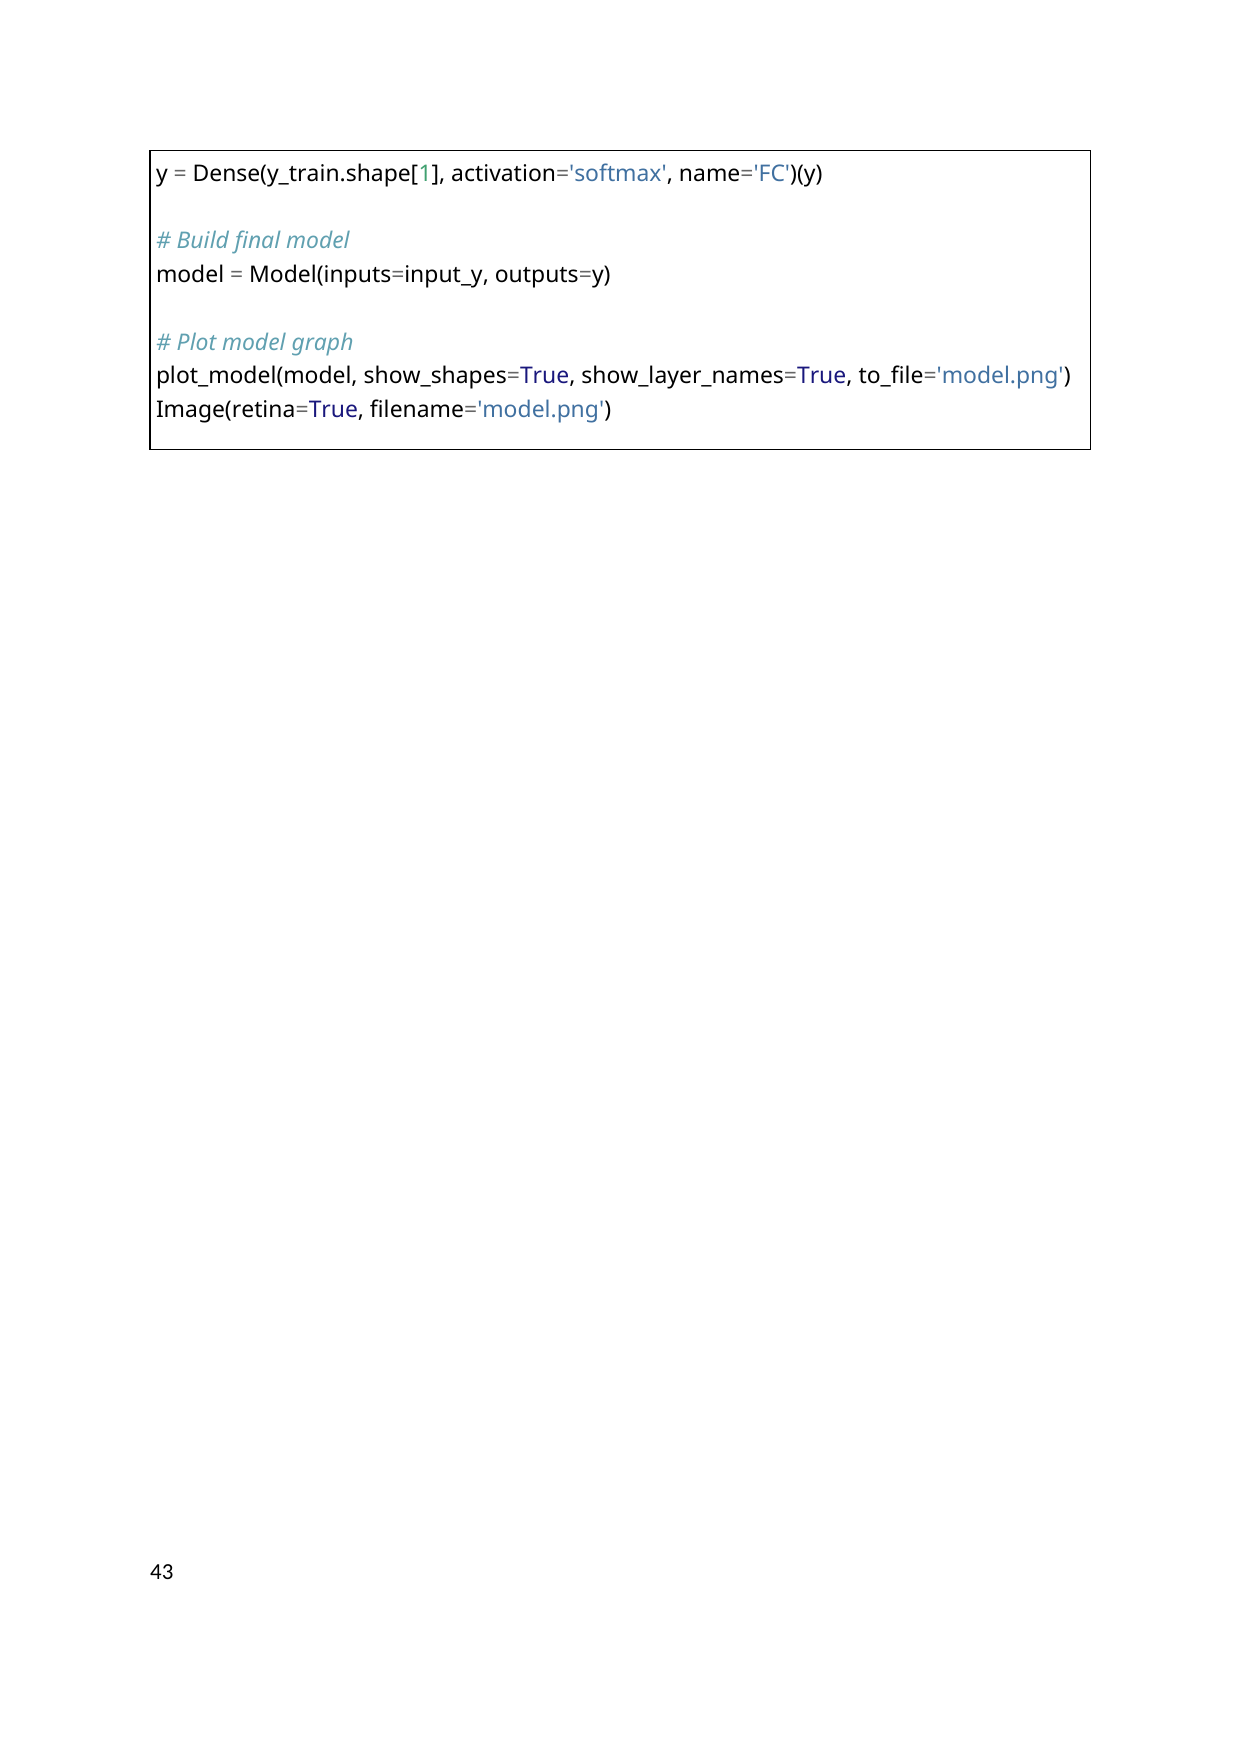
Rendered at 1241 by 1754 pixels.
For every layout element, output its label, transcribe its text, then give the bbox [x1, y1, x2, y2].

table_header y = Dense(y_train.shape[1], activation='softmax', name='FC')(y) # Build final model model = Model(inputs=input_y, outputs=y) # Plot model graph plot_model(model, show_shapes=True, show_layer_names=True, to_file='model.png') Image(retina=True, filename='model.png') [151, 151, 1090, 449]
